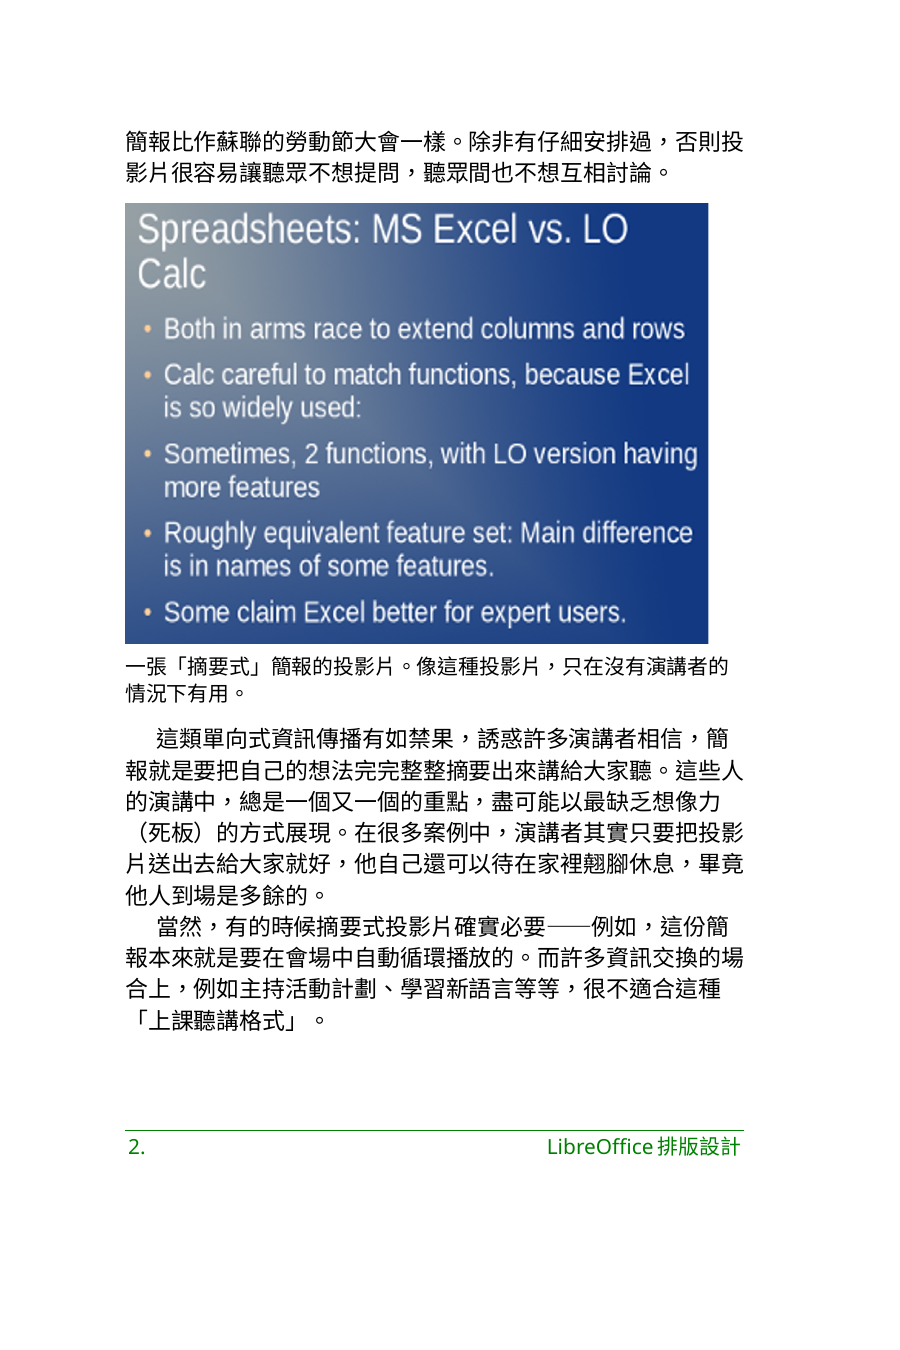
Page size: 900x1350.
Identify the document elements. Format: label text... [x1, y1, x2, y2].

picture [125, 203, 709, 644]
text 這類單向式資訊傳播有如禁果，誘惑許多演講者相信，簡報就是要把自己的想法完完整整摘要出來講給大家聽。這些人的演講中，總是一個又一個的重點，盡可能以最缺乏想像力（死板）的方式展現。在很多案例中，演講者其實只要把投影片送出去給大家就好，他自己還可以待在家裡翹腳休息，畢竟他人到場是多餘的。 [125, 723, 744, 910]
table_cell 一張「摘要式」簡報的投影片。像這種投影片，只在沒有演講者的情況下有用。 [125, 645, 744, 707]
text 簡報比作蘇聯的勞動節大會一樣。除非有仔細安排過，否則投影片很容易讓聽眾不想提問，聽眾間也不想互相討論。 [125, 125, 744, 187]
table_header [125, 203, 744, 645]
text 當然，有的時候摘要式投影片確實必要——例如，這份簡報本來就是要在會場中自動循環播放的。而許多資訊交換的場合上，例如主持活動計劃、學習新語言等等，很不適合這種「上課聽講格式」。 [125, 910, 744, 1035]
